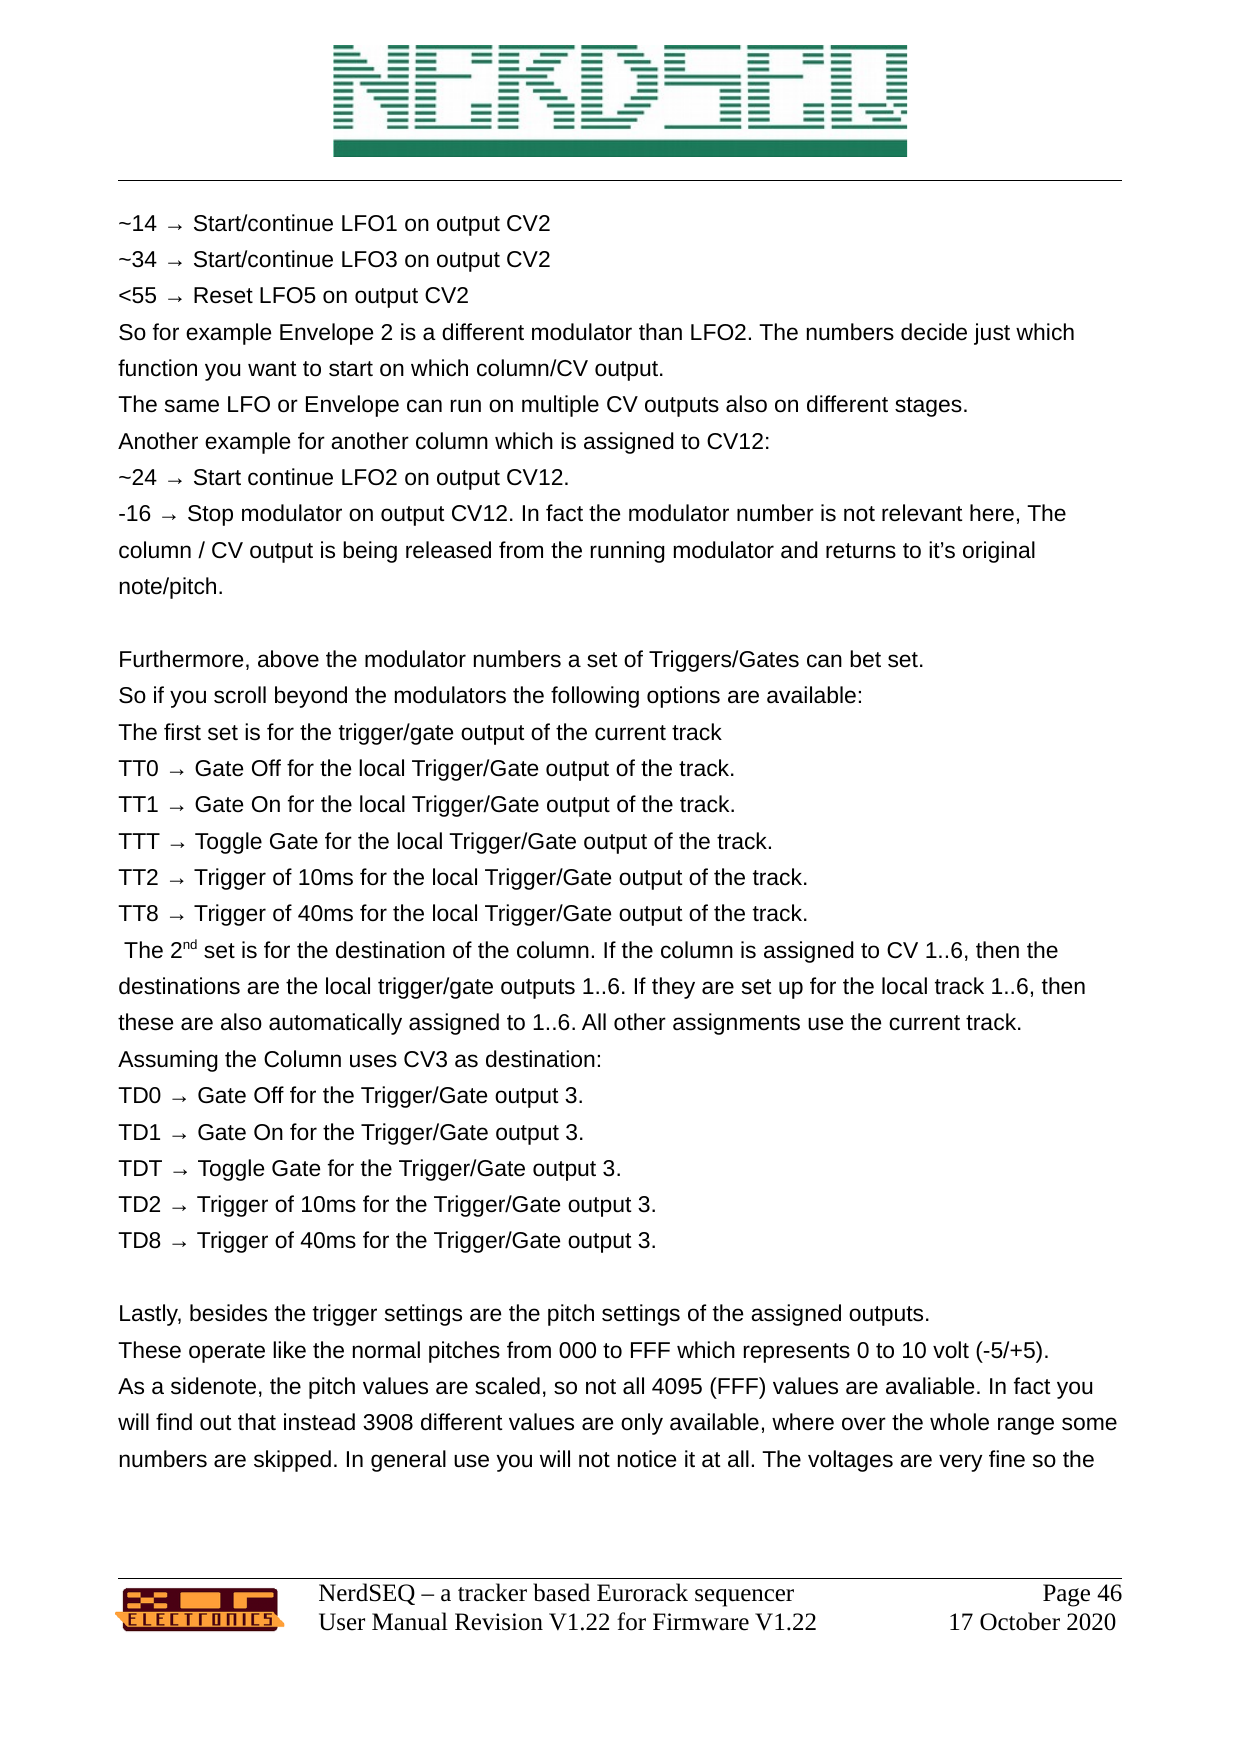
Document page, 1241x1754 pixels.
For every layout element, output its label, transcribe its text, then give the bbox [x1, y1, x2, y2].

text ~34 → Start/continue LFO3 on output CV2 [118, 246, 1122, 272]
text Another example for another column which is assigned to CV12: [118, 428, 1122, 454]
text TD2 → Trigger of 10ms for the Trigger/Gate output 3. [118, 1191, 1122, 1217]
text TT1 → Gate On for the local Trigger/Gate output of the track. [118, 791, 1122, 818]
text The same LFO or Envelope can run on multiple CV outputs also on different stages. [118, 391, 1122, 418]
text TDT → Toggle Gate for the Trigger/Gate output 3. [118, 1155, 1122, 1181]
text TT8 → Trigger of 40ms for the local Trigger/Gate output of the track. [118, 900, 1122, 927]
text So if you scroll beyond the modulators the following options are available: [118, 682, 1122, 708]
text TD1 → Gate On for the Trigger/Gate output 3. [118, 1118, 1122, 1145]
text TD0 → Gate Off for the Trigger/Gate output 3. [118, 1082, 1122, 1108]
text The 2nd set is for the destination of the column. If the column is assigned to CV 1..6, then the destinations are the local trigger/gate outputs 1..6. If they are set up for the local track 1..6, then these are also automatically assigned to 1..6. All other assignments use the current track. [118, 937, 1122, 1036]
text ~14 → Start/continue LFO1 on output CV2 [118, 209, 1122, 236]
text -16 → Stop modulator on output CV12. In fact the modulator number is not relevant here, The column / CV output is being released from the running modulator and returns to it’s original note/pitch. [118, 500, 1122, 599]
text As a sidenote, the pitch values are scaled, so not all 4095 (FFF) values are avaliable. In fact you will find out that instead 3908 different values are only available, where over the whole range some numbers are skipped. In general use you will not notice it at all. The voltages are very fine so the [118, 1373, 1122, 1472]
picture [333, 45, 908, 157]
text These operate like the normal pitches from 000 to FFF which represents 0 to 10 volt (-5/+5). [118, 1337, 1122, 1363]
picture [115, 1584, 285, 1634]
text TT2 → Trigger of 10ms for the local Trigger/Gate output of the track. [118, 864, 1122, 890]
text Assuming the Column uses CV3 as destination: [118, 1046, 1122, 1072]
text The first set is for the trigger/gate output of the current track [118, 718, 1122, 745]
text TT0 → Gate Off for the local Trigger/Gate output of the track. [118, 755, 1122, 781]
text So for example Envelope 2 is a different modulator than LFO2. The numbers decide just which function you want to start on which column/CV output. [118, 319, 1122, 381]
text ~24 → Start continue LFO2 on output CV12. [118, 464, 1122, 490]
text <55 → Reset LFO5 on output CV2 [118, 282, 1122, 309]
text TD8 → Trigger of 40ms for the Trigger/Gate output 3. [118, 1227, 1122, 1254]
text TTT → Toggle Gate for the local Trigger/Gate output of the track. [118, 828, 1122, 854]
text Furthermore, above the modulator numbers a set of Triggers/Gates can bet set. [118, 646, 1122, 672]
text Lastly, besides the trigger settings are the pitch settings of the assigned outputs. [118, 1300, 1122, 1327]
